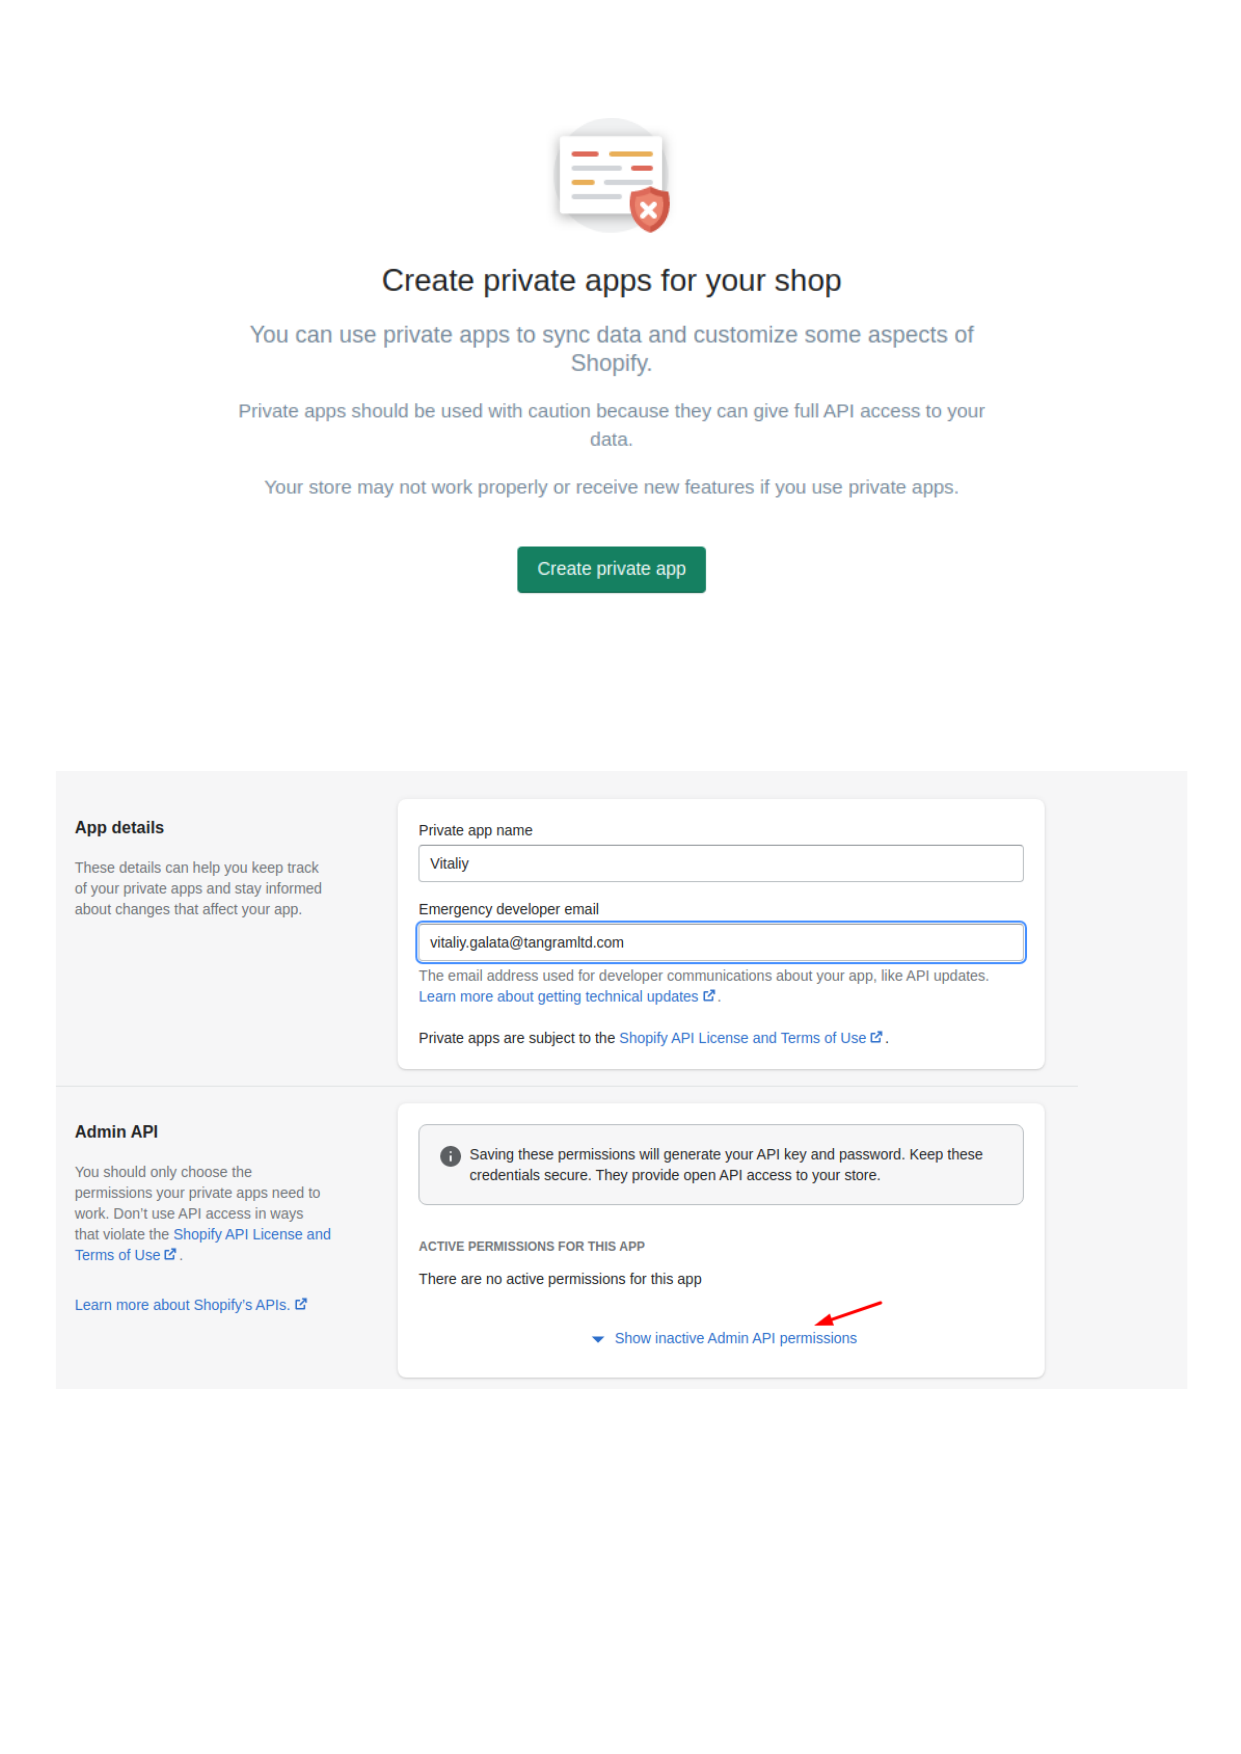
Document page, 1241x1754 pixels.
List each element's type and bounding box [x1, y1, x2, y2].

picture [55, 118, 1188, 628]
picture [55, 771, 1188, 1389]
